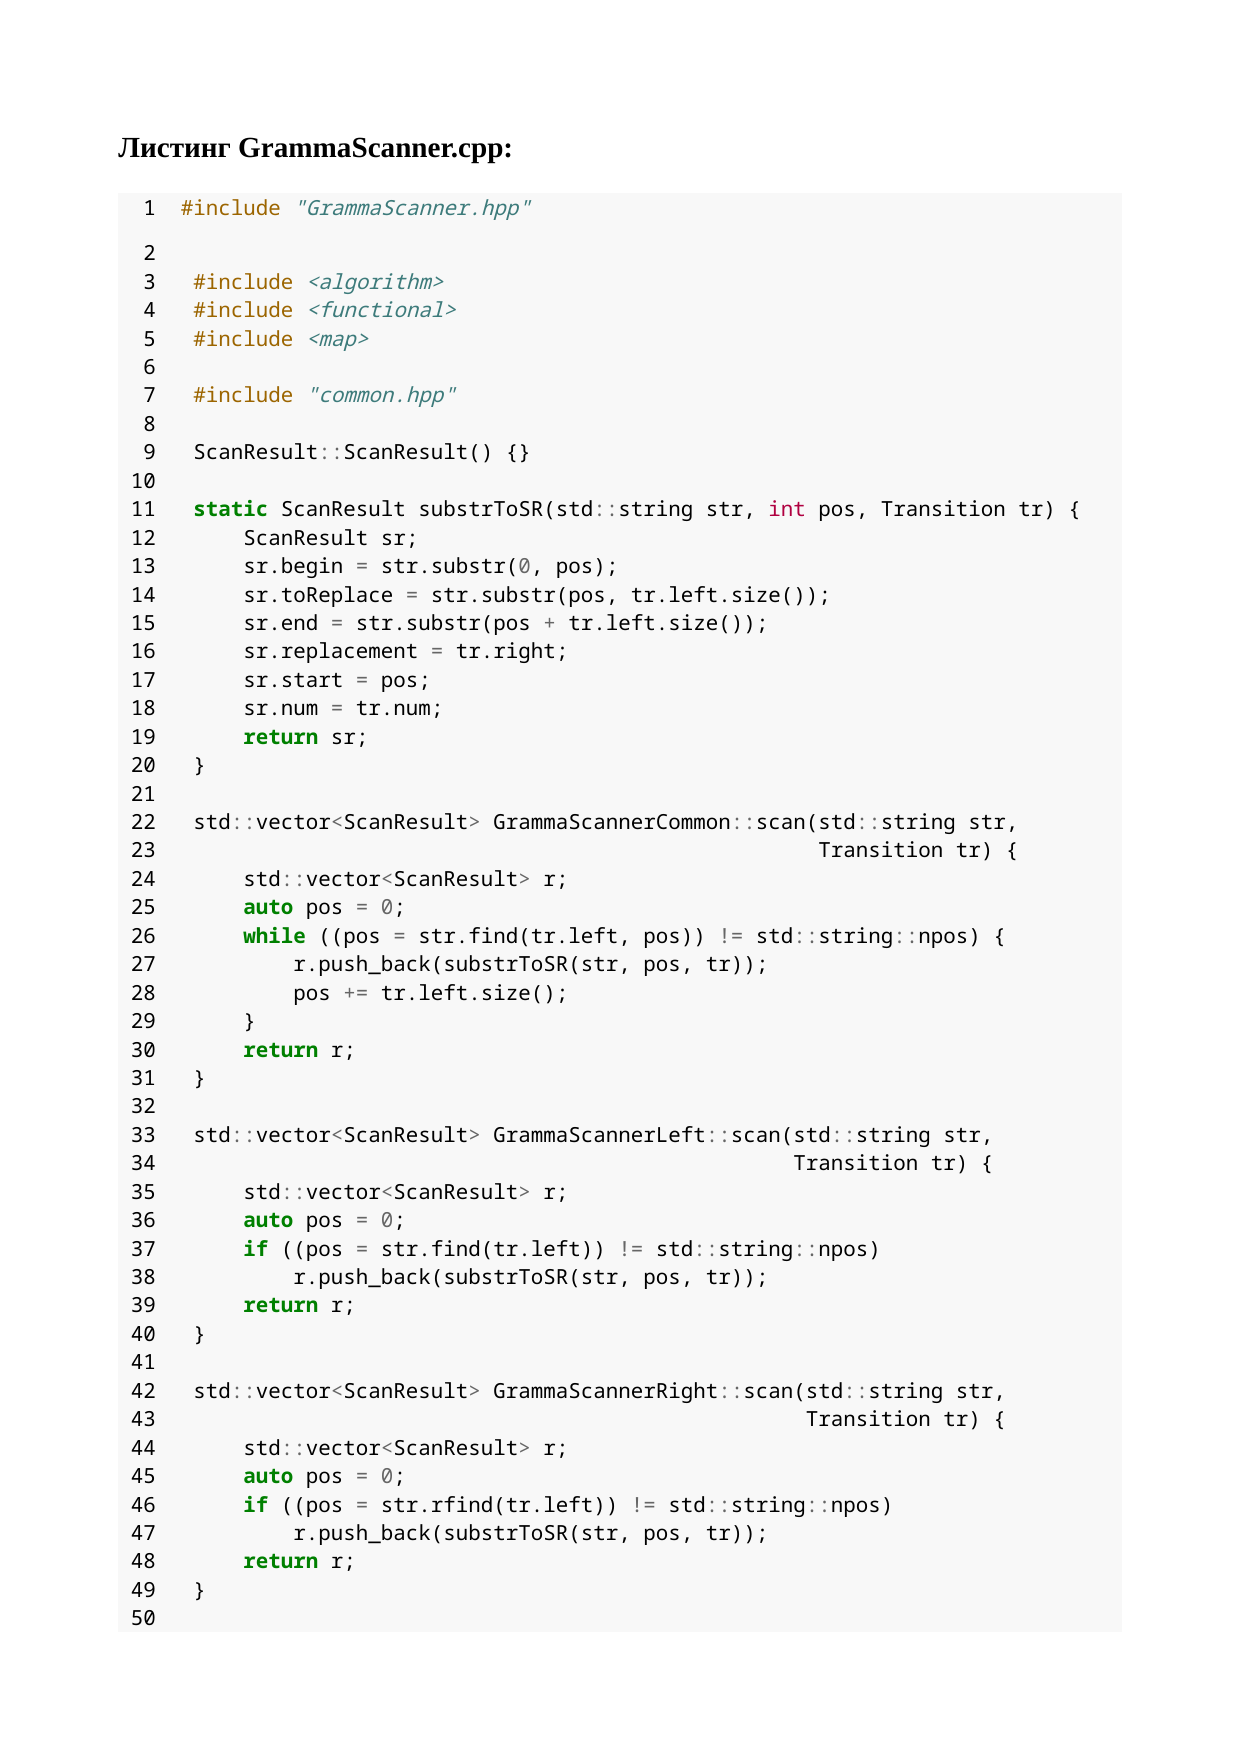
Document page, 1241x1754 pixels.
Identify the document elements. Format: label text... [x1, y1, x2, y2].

text 43 Transition tr) { [118, 1404, 1122, 1433]
text 25 auto pos = 0; [118, 892, 1122, 921]
text 28 pos += tr.left.size(); [118, 978, 1122, 1006]
text 34 Transition tr) { [118, 1148, 1122, 1177]
text 11 static ScanResult substrToSR(std::string str, int pos, Transition tr) { [118, 494, 1122, 523]
text 36 auto pos = 0; [118, 1205, 1122, 1234]
text 29 } [118, 1006, 1122, 1035]
text 26 while ((pos = str.find(tr.left, pos)) != std::string::npos) { [118, 921, 1122, 949]
text 3 #include <algorithm> [118, 267, 1122, 295]
text 22 std::vector<ScanResult> GrammaScannerCommon::scan(std::string str, [118, 807, 1122, 836]
text 21 [118, 779, 1122, 807]
text 41 [118, 1347, 1122, 1376]
text 39 return r; [118, 1291, 1122, 1319]
text 2 [118, 238, 1122, 267]
text 38 r.push_back(substrToSR(str, pos, tr)); [118, 1262, 1122, 1291]
text 17 sr.start = pos; [118, 665, 1122, 693]
text 9 ScanResult::ScanResult() {} [118, 437, 1122, 466]
text 20 } [118, 750, 1122, 779]
text 4 #include <functional> [118, 295, 1122, 324]
text 27 r.push_back(substrToSR(str, pos, tr)); [118, 949, 1122, 978]
text 33 std::vector<ScanResult> GrammaScannerLeft::scan(std::string str, [118, 1120, 1122, 1148]
text 49 } [118, 1575, 1122, 1603]
text 35 std::vector<ScanResult> r; [118, 1177, 1122, 1205]
text 32 [118, 1092, 1122, 1120]
text 44 std::vector<ScanResult> r; [118, 1433, 1122, 1461]
text 12 ScanResult sr; [118, 523, 1122, 551]
text 14 sr.toReplace = str.substr(pos, tr.left.size()); [118, 580, 1122, 608]
text 46 if ((pos = str.rfind(tr.left)) != std::string::npos) [118, 1490, 1122, 1518]
text Листинг GrammaScanner.cpp: [118, 131, 1122, 164]
text 5 #include <map> [118, 324, 1122, 352]
text 50 [118, 1603, 1122, 1632]
text 30 return r; [118, 1035, 1122, 1063]
text 37 if ((pos = str.find(tr.left)) != std::string::npos) [118, 1234, 1122, 1262]
text 48 return r; [118, 1547, 1122, 1575]
text 10 [118, 466, 1122, 494]
text 6 [118, 352, 1122, 381]
text 47 r.push_back(substrToSR(str, pos, tr)); [118, 1518, 1122, 1547]
text 31 } [118, 1063, 1122, 1092]
text 40 } [118, 1319, 1122, 1347]
text 19 return sr; [118, 722, 1122, 750]
text 42 std::vector<ScanResult> GrammaScannerRight::scan(std::string str, [118, 1376, 1122, 1404]
text 13 sr.begin = str.substr(0, pos); [118, 551, 1122, 580]
text 18 sr.num = tr.num; [118, 693, 1122, 722]
text 15 sr.end = str.substr(pos + tr.left.size()); [118, 608, 1122, 637]
text 8 [118, 409, 1122, 437]
text 1 #include "GrammaScanner.hpp" [118, 193, 1122, 222]
text 24 std::vector<ScanResult> r; [118, 864, 1122, 892]
text 7 #include "common.hpp" [118, 381, 1122, 409]
text 23 Transition tr) { [118, 836, 1122, 864]
text 45 auto pos = 0; [118, 1461, 1122, 1490]
text 16 sr.replacement = tr.right; [118, 637, 1122, 665]
